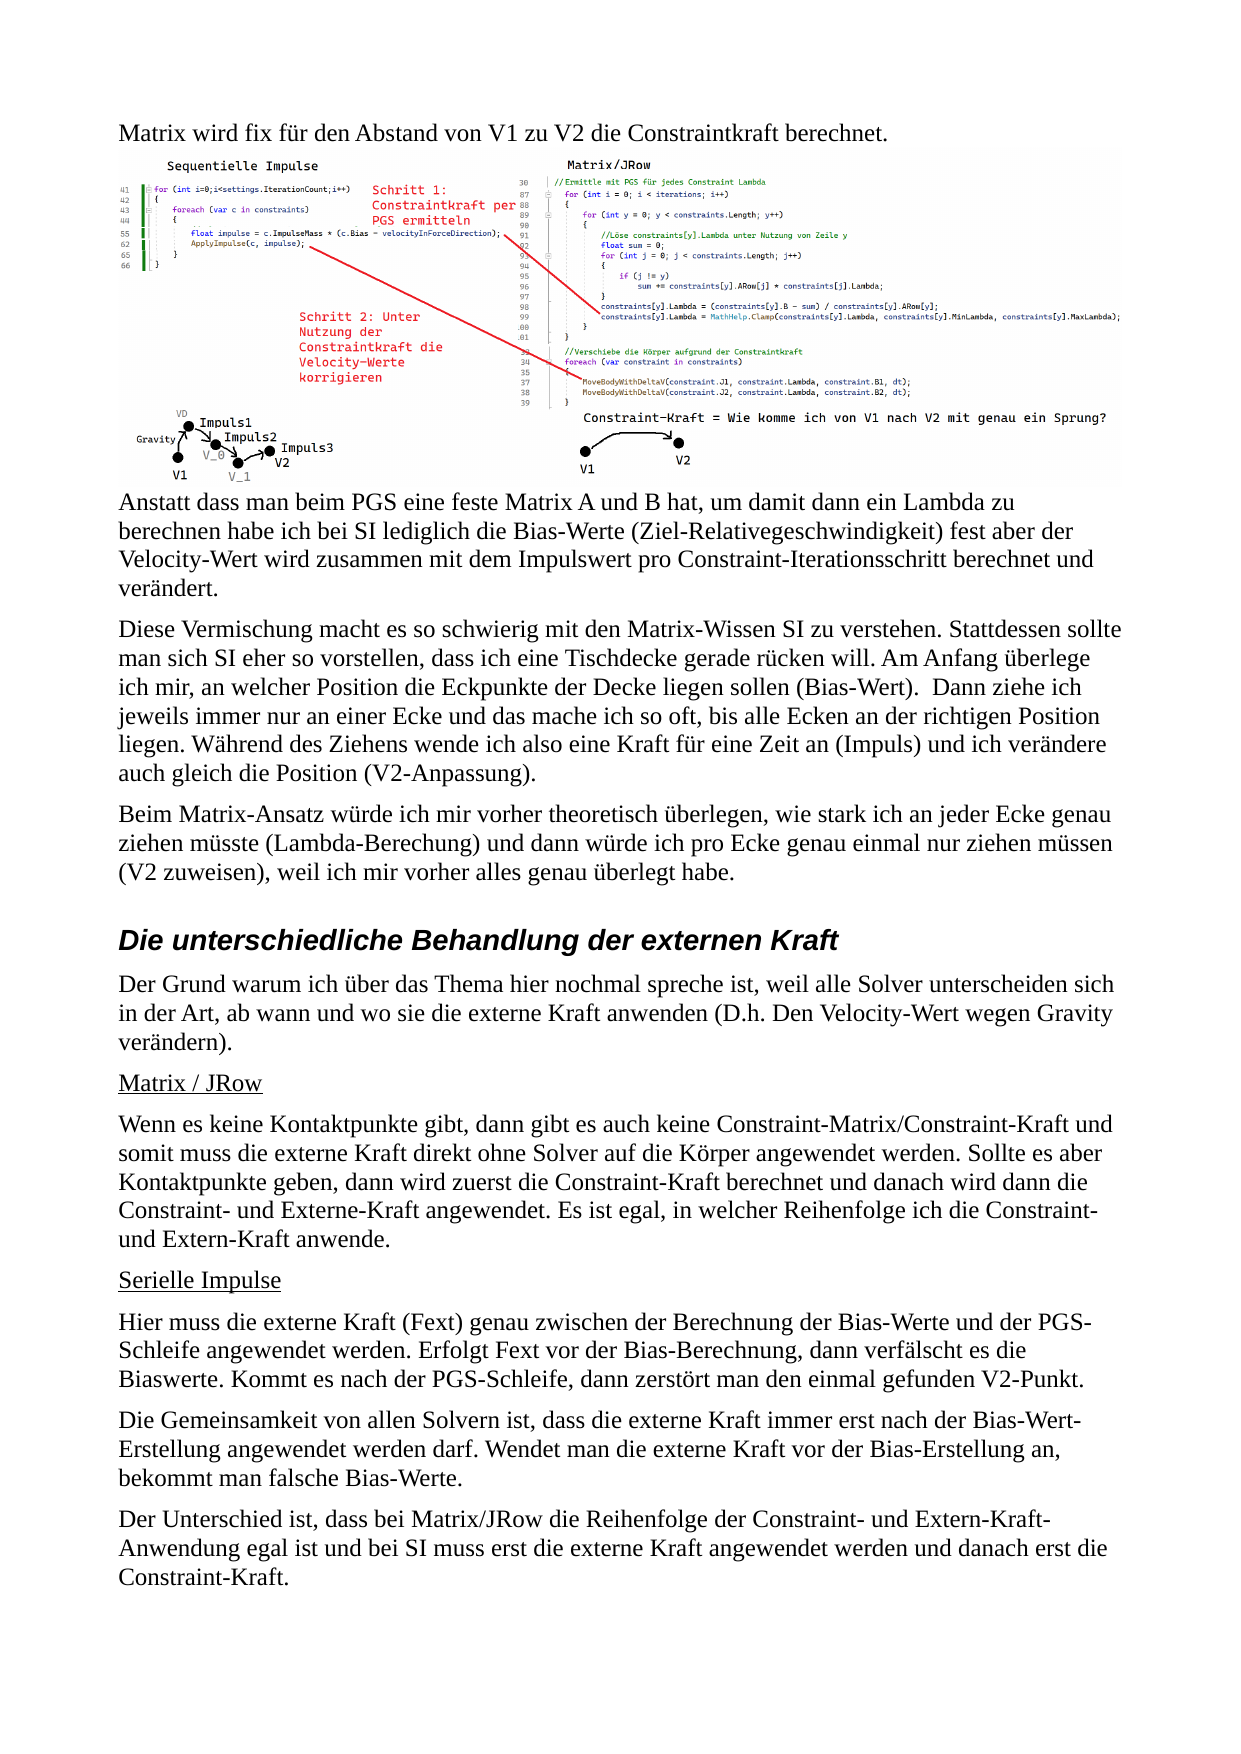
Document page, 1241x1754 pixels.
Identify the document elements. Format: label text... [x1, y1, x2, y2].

subtitle Die unterschiedliche Behandlung der externen Kraft [118, 923, 1122, 957]
text Serielle Impulse [118, 1266, 1122, 1294]
text Anstatt dass man beim PGS eine feste Matrix A und B hat, um damit dann ein Lambda zu berechnen habe ich bei SI lediglich die Bias-Werte (Ziel-Relativegeschwindigkeit) fest aber der Velocity-Wert wird zusammen mit dem Impulswert pro Constraint-Iterationsschritt berechnet und verändert. [118, 487, 1122, 602]
text Wenn es keine Kontaktpunkte gibt, dann gibt es auch keine Constraint-Matrix/Constraint-Kraft und somit muss die externe Kraft direkt ohne Solver auf die Körper angewendet werden. Sollte es aber Kontaktpunkte geben, dann wird zuerst die Constraint-Kraft berechnet und danach wird dann die Constraint- und Externe-Kraft angewendet. Es ist egal, in welcher Reihenfolge ich die Constraint- und Extern-Kraft anwende. [118, 1109, 1122, 1253]
text Der Grund warum ich über das Thema hier nochmal spreche ist, weil alle Solver unterscheiden sich in der Art, ab wann und wo sie die externe Kraft anwenden (D.h. Den Velocity-Wert wegen Gravity verändern). [118, 969, 1122, 1056]
text Hier muss die externe Kraft (Fext) genau zwischen der Berechnung der Bias-Werte und der PGS-Schleife angewendet werden. Erfolgt Fext vor der Bias-Berechnung, dann verfälscht es die Biaswerte. Kommt es nach der PGS-Schleife, dann zerstört man den einmal gefunden V2-Punkt. [118, 1307, 1122, 1393]
picture [118, 147, 1123, 487]
text Matrix wird fix für den Abstand von V1 zu V2 die Constraintkraft berechnet. [118, 118, 1122, 147]
text Die Gemeinsamkeit von allen Solvern ist, dass die externe Kraft immer erst nach der Bias-Wert-Erstellung angewendet werden darf. Wendet man die externe Kraft vor der Bias-Erstellung an, bekommt man falsche Bias-Werte. [118, 1406, 1122, 1492]
text Matrix / JRow [118, 1068, 1122, 1097]
text Beim Matrix-Ansatz würde ich mir vorher theoretisch überlegen, wie stark ich an jeder Ecke genau ziehen müsste (Lambda-Berechung) und dann würde ich pro Ecke genau einmal nur ziehen müssen (V2 zuweisen), weil ich mir vorher alles genau überlegt habe. [118, 799, 1122, 886]
text Diese Vermischung macht es so schwierig mit den Matrix-Wissen SI zu verstehen. Stattdessen sollte man sich SI eher so vorstellen, dass ich eine Tischdecke gerade rücken will. Am Anfang überlege ich mir, an welcher Position die Eckpunkte der Decke liegen sollen (Bias-Wert). Dann ziehe ich jeweils immer nur an einer Ecke und das mache ich so oft, bis alle Ecken an der richtigen Position liegen. Während des Ziehens wende ich also eine Kraft für eine Zeit an (Impuls) und ich verändere auch gleich die Position (V2-Anpassung). [118, 614, 1122, 787]
text Der Unterschied ist, dass bei Matrix/JRow die Reihenfolge der Constraint- und Extern-Kraft-Anwendung egal ist und bei SI muss erst die externe Kraft angewendet werden und danach erst die Constraint-Kraft. [118, 1504, 1122, 1591]
